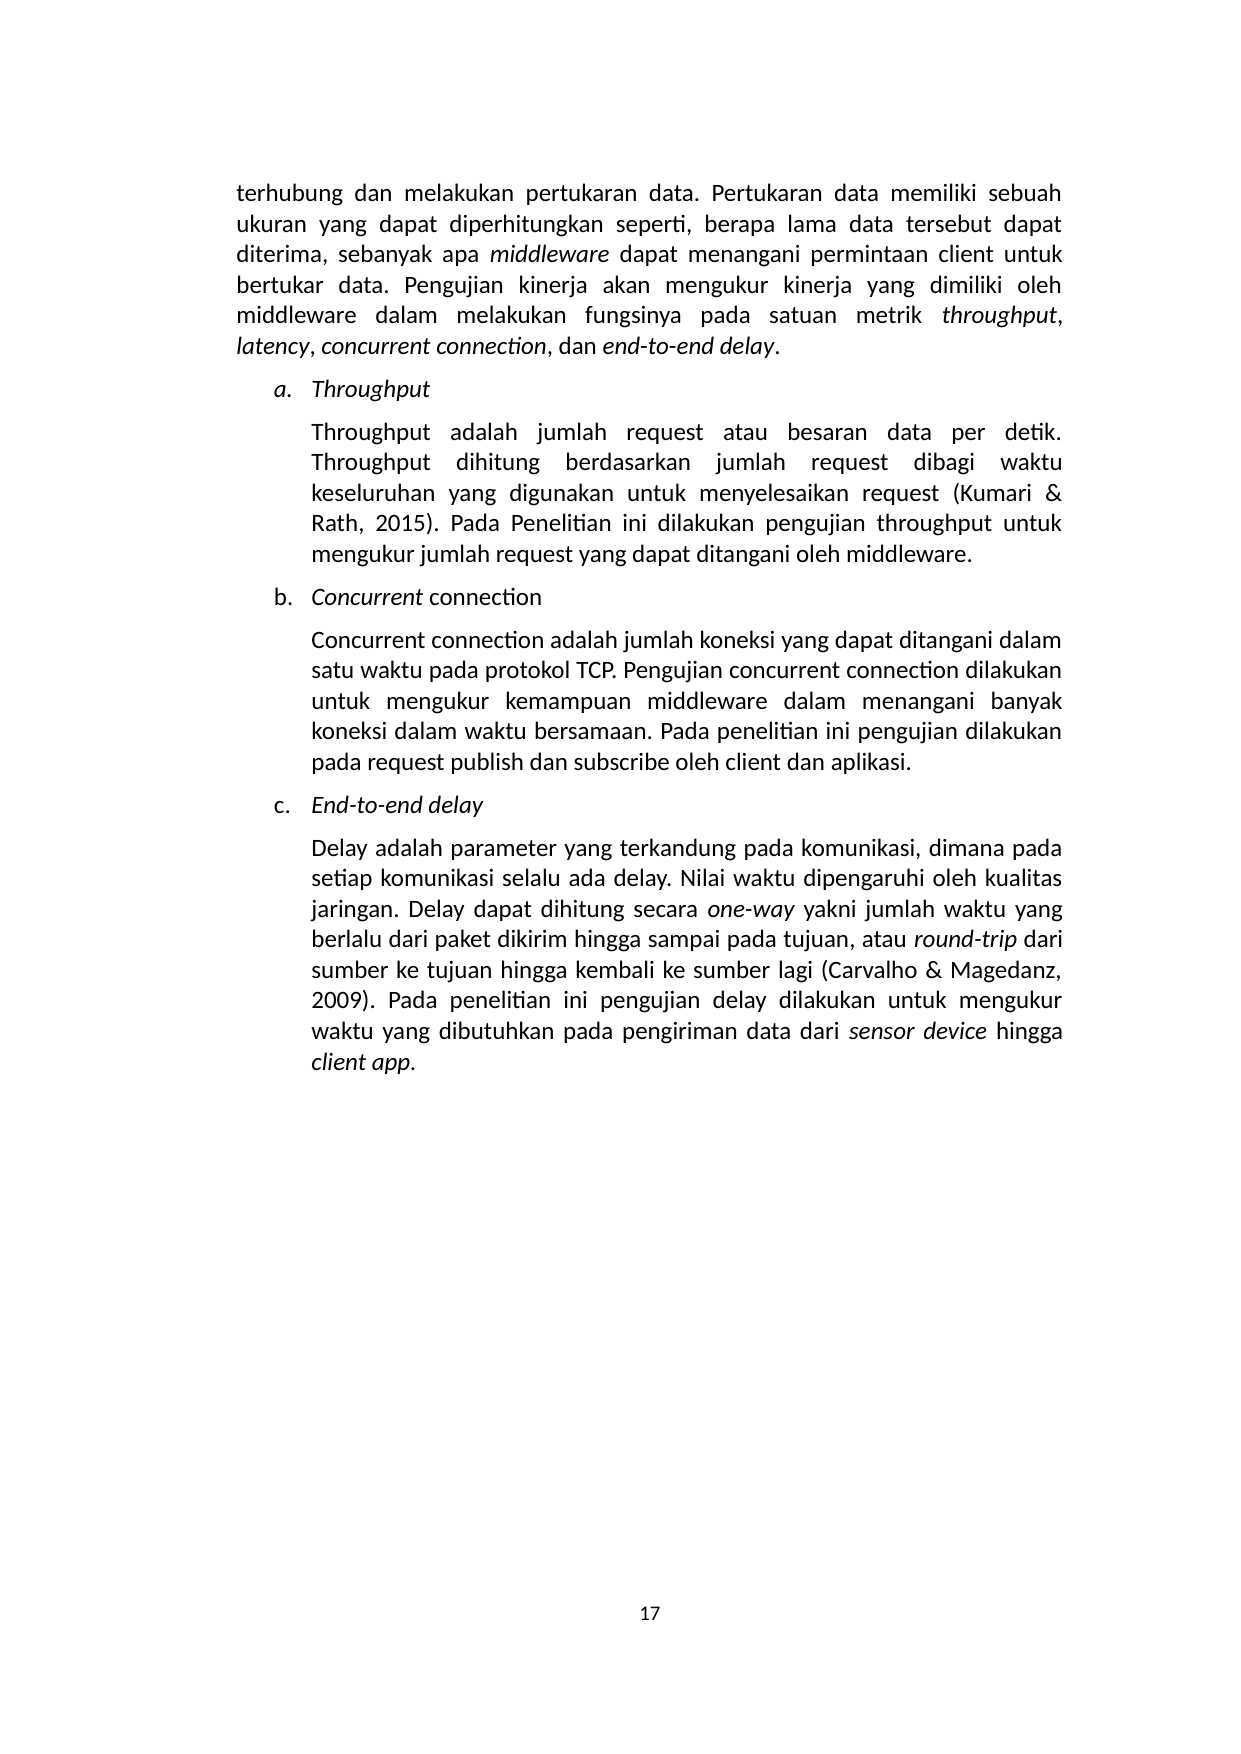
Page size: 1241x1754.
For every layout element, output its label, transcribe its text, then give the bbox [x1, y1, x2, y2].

list End-to-end delay [274, 789, 1063, 819]
text terhubung dan melakukan pertukaran data. Pertukaran data memiliki sebuah ukuran yang dapat diperhitungkan seperti, berapa lama data tersebut dapat diterima, sebanyak apa middleware dapat menangani permintaan client untuk bertukar data. Pengujian kinerja akan mengukur kinerja yang dimiliki oleh middleware dalam melakukan fungsinya pada satuan metrik throughput, latency, concurrent connection, dan end-to-end delay. [236, 177, 1063, 360]
list Concurrent connection [274, 581, 1063, 611]
list Throughput [274, 373, 1063, 403]
list Concurrent connection adalah jumlah koneksi yang dapat ditangani dalam satu waktu pada protokol TCP. Pengujian concurrent connection dilakukan untuk mengukur kemampuan middleware dalam menangani banyak koneksi dalam waktu bersamaan. Pada penelitian ini pengujian dilakukan pada request publish dan subscribe oleh client dan aplikasi. [274, 624, 1063, 777]
list Throughput adalah jumlah request atau besaran data per detik. Throughput dihitung berdasarkan jumlah request dibagi waktu keseluruhan yang digunakan untuk menyelesaikan request (Kumari & Rath, 2015). Pada Penelitian ini dilakukan pengujian throughput untuk mengukur jumlah request yang dapat ditangani oleh middleware. [274, 416, 1063, 568]
list Delay adalah parameter yang terkandung pada komunikasi, dimana pada setiap komunikasi selalu ada delay. Nilai waktu dipengaruhi oleh kualitas jaringan. Delay dapat dihitung secara one-way yakni jumlah waktu yang berlalu dari paket dikirim hingga sampai pada tujuan, atau round-trip dari sumber ke tujuan hingga kembali ke sumber lagi (Carvalho & Magedanz, 2009). Pada penelitian ini pengujian delay dilakukan untuk mengukur waktu yang dibutuhkan pada pengiriman data dari sensor device hingga client app. [274, 832, 1063, 1076]
